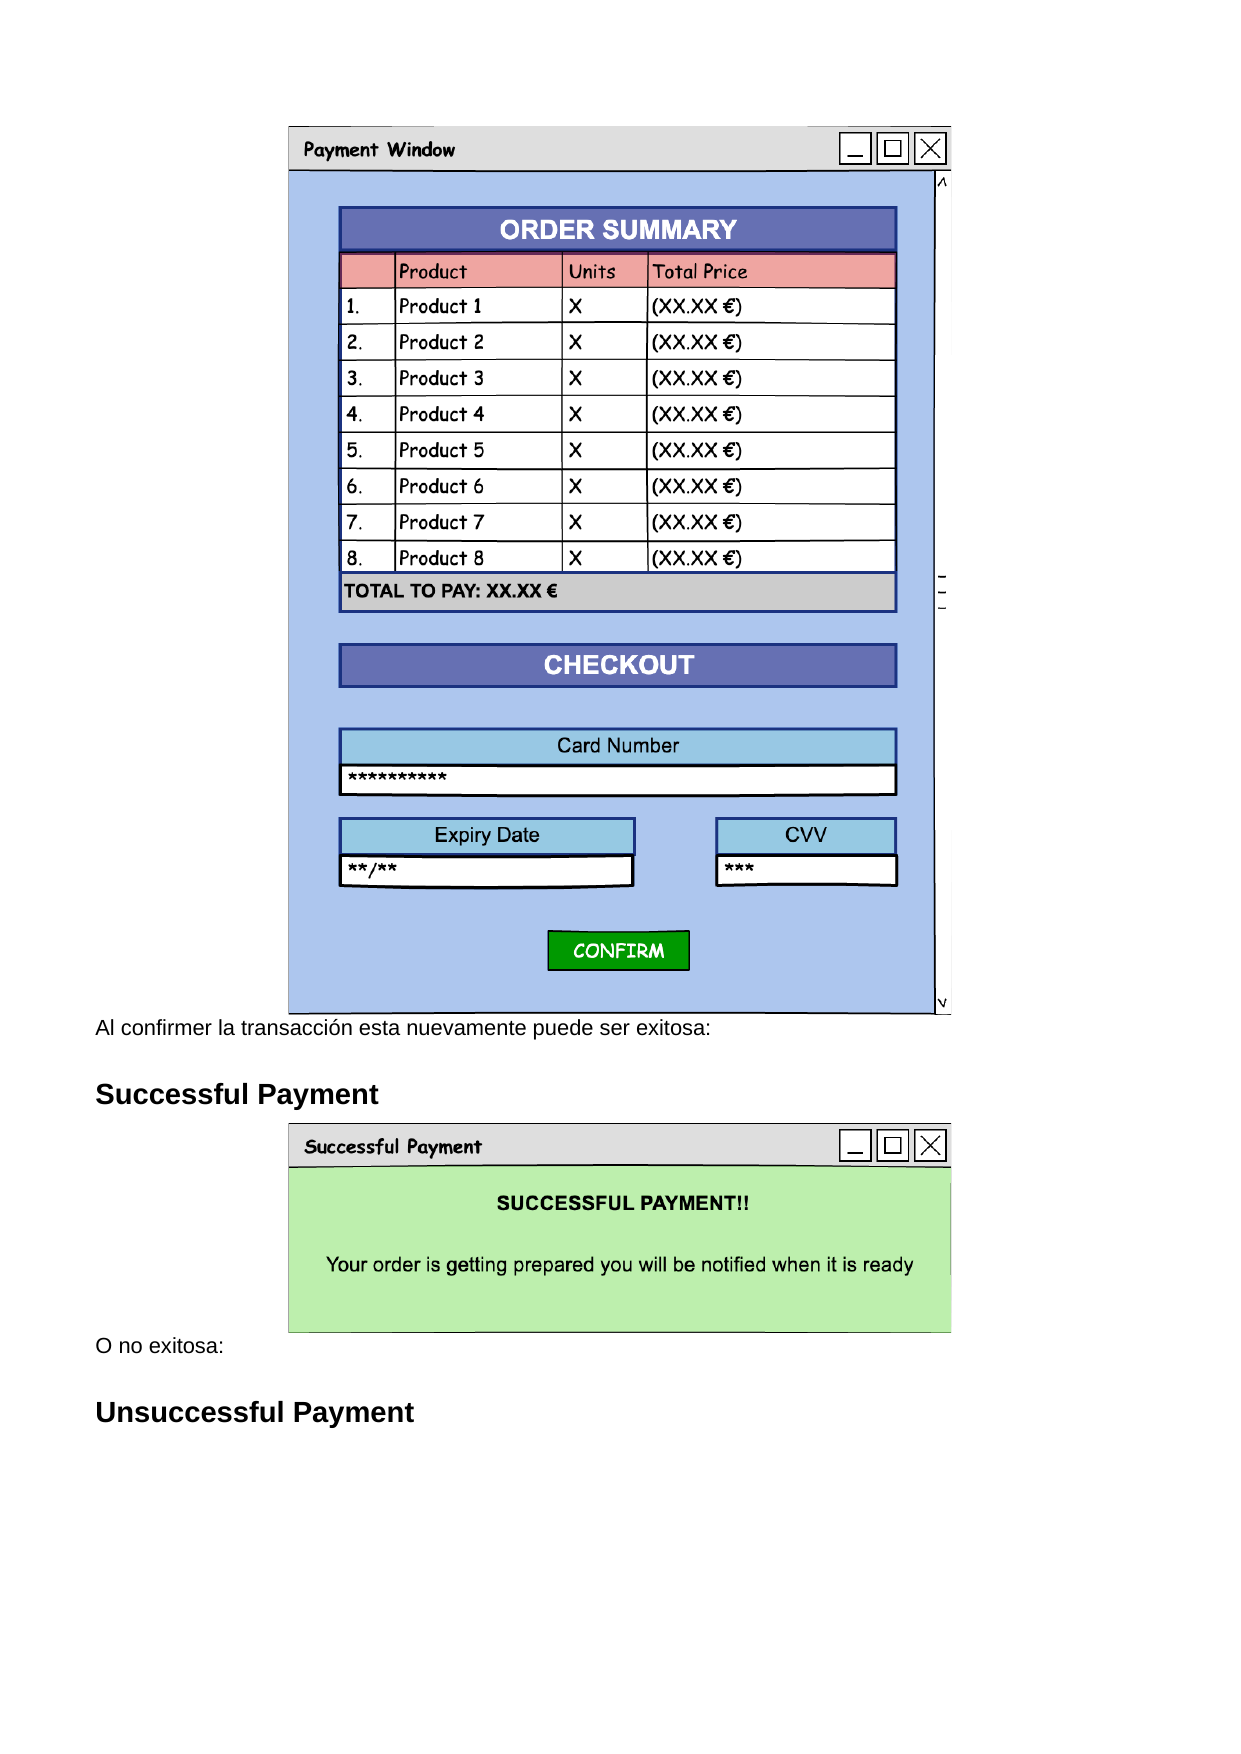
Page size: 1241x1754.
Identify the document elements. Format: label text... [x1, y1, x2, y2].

subtitle Unsuccessful Payment [95, 1395, 1145, 1429]
subtitle Successful Payment [95, 1077, 1145, 1111]
text Al confirmer la transacción esta nuevamente puede ser exitosa: [95, 127, 1145, 1039]
text O no exitosa: [95, 1123, 1145, 1358]
